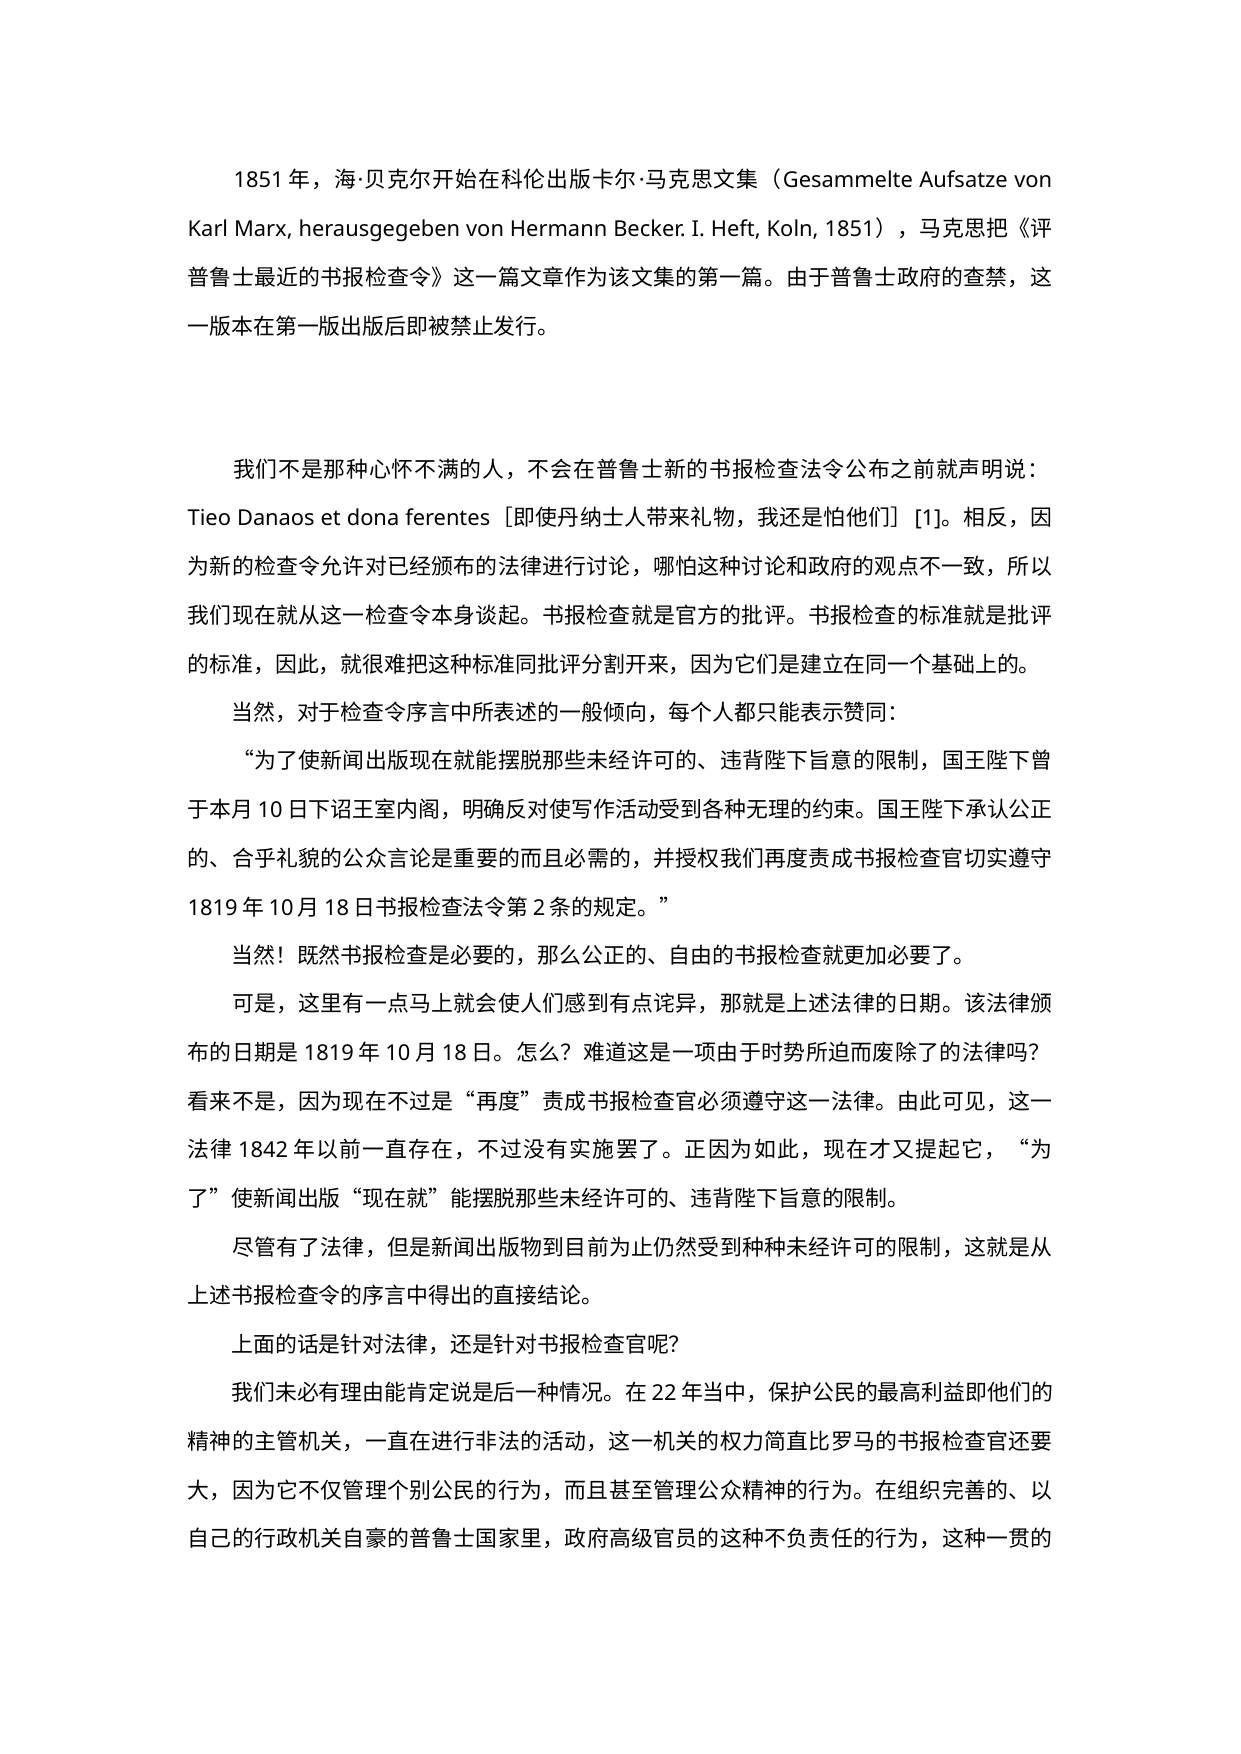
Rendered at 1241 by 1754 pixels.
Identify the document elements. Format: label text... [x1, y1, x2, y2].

text 我们未必有理由能肯定说是后一种情况。在22年当中，保护公民的最高利益即他们的精神的主管机关，一直在进行非法的活动，这一机关的权力简直比罗马的书报检查官还要大，因为它不仅管理个别公民的行为，而且甚至管理公众精神的行为。在组织完善的、以自己的行政机关自豪的普鲁士国家里，政府高级官员的这种不负责任的行为，这种一贯的 [187, 1375, 1053, 1553]
text “为了使新闻出版现在就能摆脱那些未经许可的、违背陛下旨意的限制，国王陛下曾于本月10日下诏王室内阁，明确反对使写作活动受到各种无理的约束。国王陛下承认公正的、合乎礼貌的公众言论是重要的而且必需的，并授权我们再度责成书报检查官切实遵守1819年10月18日书报检查法令第2条的规定。” [187, 743, 1053, 922]
text 当然，对于检查令序言中所表述的一般倾向，每个人都只能表示赞同： [187, 695, 1053, 727]
text 我们不是那种心怀不满的人，不会在普鲁士新的书报检查法令公布之前就声明说：Tieo Danaos et dona ferentes［即使丹纳士人带来礼物，我还是怕他们］[1]。相反，因为新的检查令允许对已经颁布的法律进行讨论，哪怕这种讨论和政府的观点不一致，所以，我们现在就从这一检查令本身谈起。书报检查就是官方的批评。书报检查的标准就是批评的标准，因此，就很难把这种标准同批评分割开来，因为它们是建立在同一个基础上的。 [187, 451, 1053, 679]
text 尽管有了法律，但是新闻出版物到目前为止仍然受到种种未经许可的限制，这就是从上述书报检查令的序言中得出的直接结论。 [187, 1229, 1053, 1311]
text 上面的话是针对法律，还是针对书报检查官呢？ [187, 1326, 1053, 1359]
text 当然！既然书报检查是必要的，那么公正的、自由的书报检查就更加必要了。 [187, 938, 1053, 970]
text 可是，这里有一点马上就会使人们感到有点诧异，那就是上述法律的日期。该法律颁布的日期是1819年10月18日。怎么？难道这是一项由于时势所迫而废除了的法律吗？看来不是，因为现在不过是“再度”责成书报检查官必须遵守这一法律。由此可见，这一法律1842年以前一直存在，不过没有实施罢了。正因为如此，现在才又提起它，“为了”使新闻出版“现在就”能摆脱那些未经许可的、违背陛下旨意的限制。 [187, 986, 1053, 1213]
text 1851年，海·贝克尔开始在科伦出版卡尔·马克思文集（Gesammelte Aufsatze von Karl Marx, herausgegeben von Hermann Becker. I. Heft, Koln, 1851），马克思把《评普鲁士最近的书报检查令》这一篇文章作为该文集的第一篇。由于普鲁士政府的查禁，这一版本在第一版出版后即被禁止发行。 [187, 162, 1053, 341]
